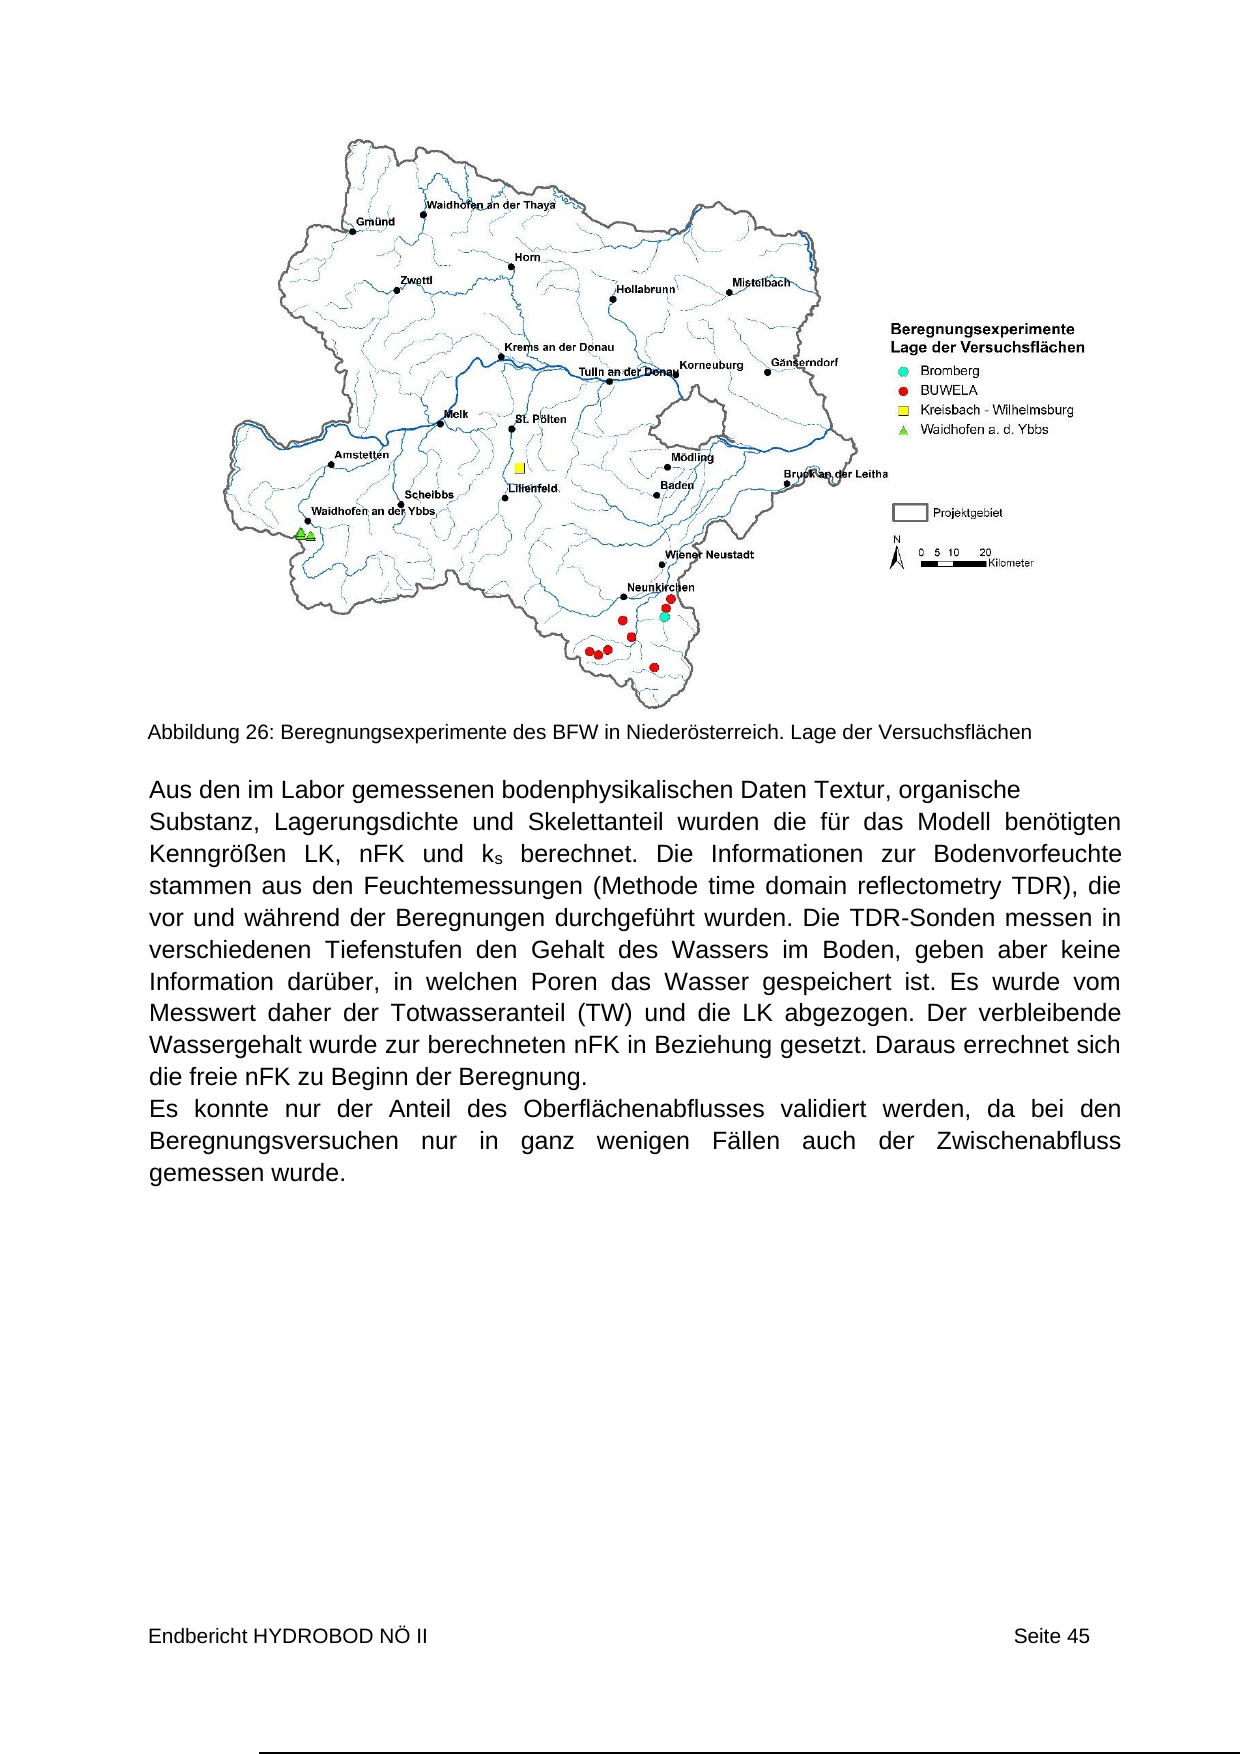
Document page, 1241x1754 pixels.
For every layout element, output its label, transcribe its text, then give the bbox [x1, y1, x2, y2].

text Aus den im Labor gemessenen bodenphysikalischen Daten Textur, organische [149, 775, 1123, 803]
text Substanz, Lagerungsdichte und Skelettanteil wurden die für das Modell benötigten Kenngrößen LK, nFK und ks berechnet. Die Informationen zur Bodenvorfeuchte stammen aus den Feuchtemessungen (Methode time domain reflectometry TDR), die vor und während der Beregnungen durchgeführt wurden. Die TDR-Sonden messen in verschiedenen Tiefenstufen den Gehalt des Wassers im Boden, geben aber keine Information darüber, in welchen Poren das Wasser gespeichert ist. Es wurde vom Messwert daher der Totwasseranteil (TW) und die LK abgezogen. Der verbleibende Wassergehalt wurde zur berechneten nFK in Beziehung gesetzt. Daraus errechnet sich die freie nFK zu Beginn der Beregnung. [149, 807, 1123, 1091]
text Es konnte nur der Anteil des Oberflächenabflusses validiert werden, da bei den Beregnungsversuchen nur in ganz wenigen Fällen auch der Zwischenabfluss gemessen wurde. [149, 1094, 1123, 1187]
text Abbildung 26: Beregnungsexperimente des BFW in Niederösterreich. Lage der Versuchsflächen [147, 720, 1123, 744]
